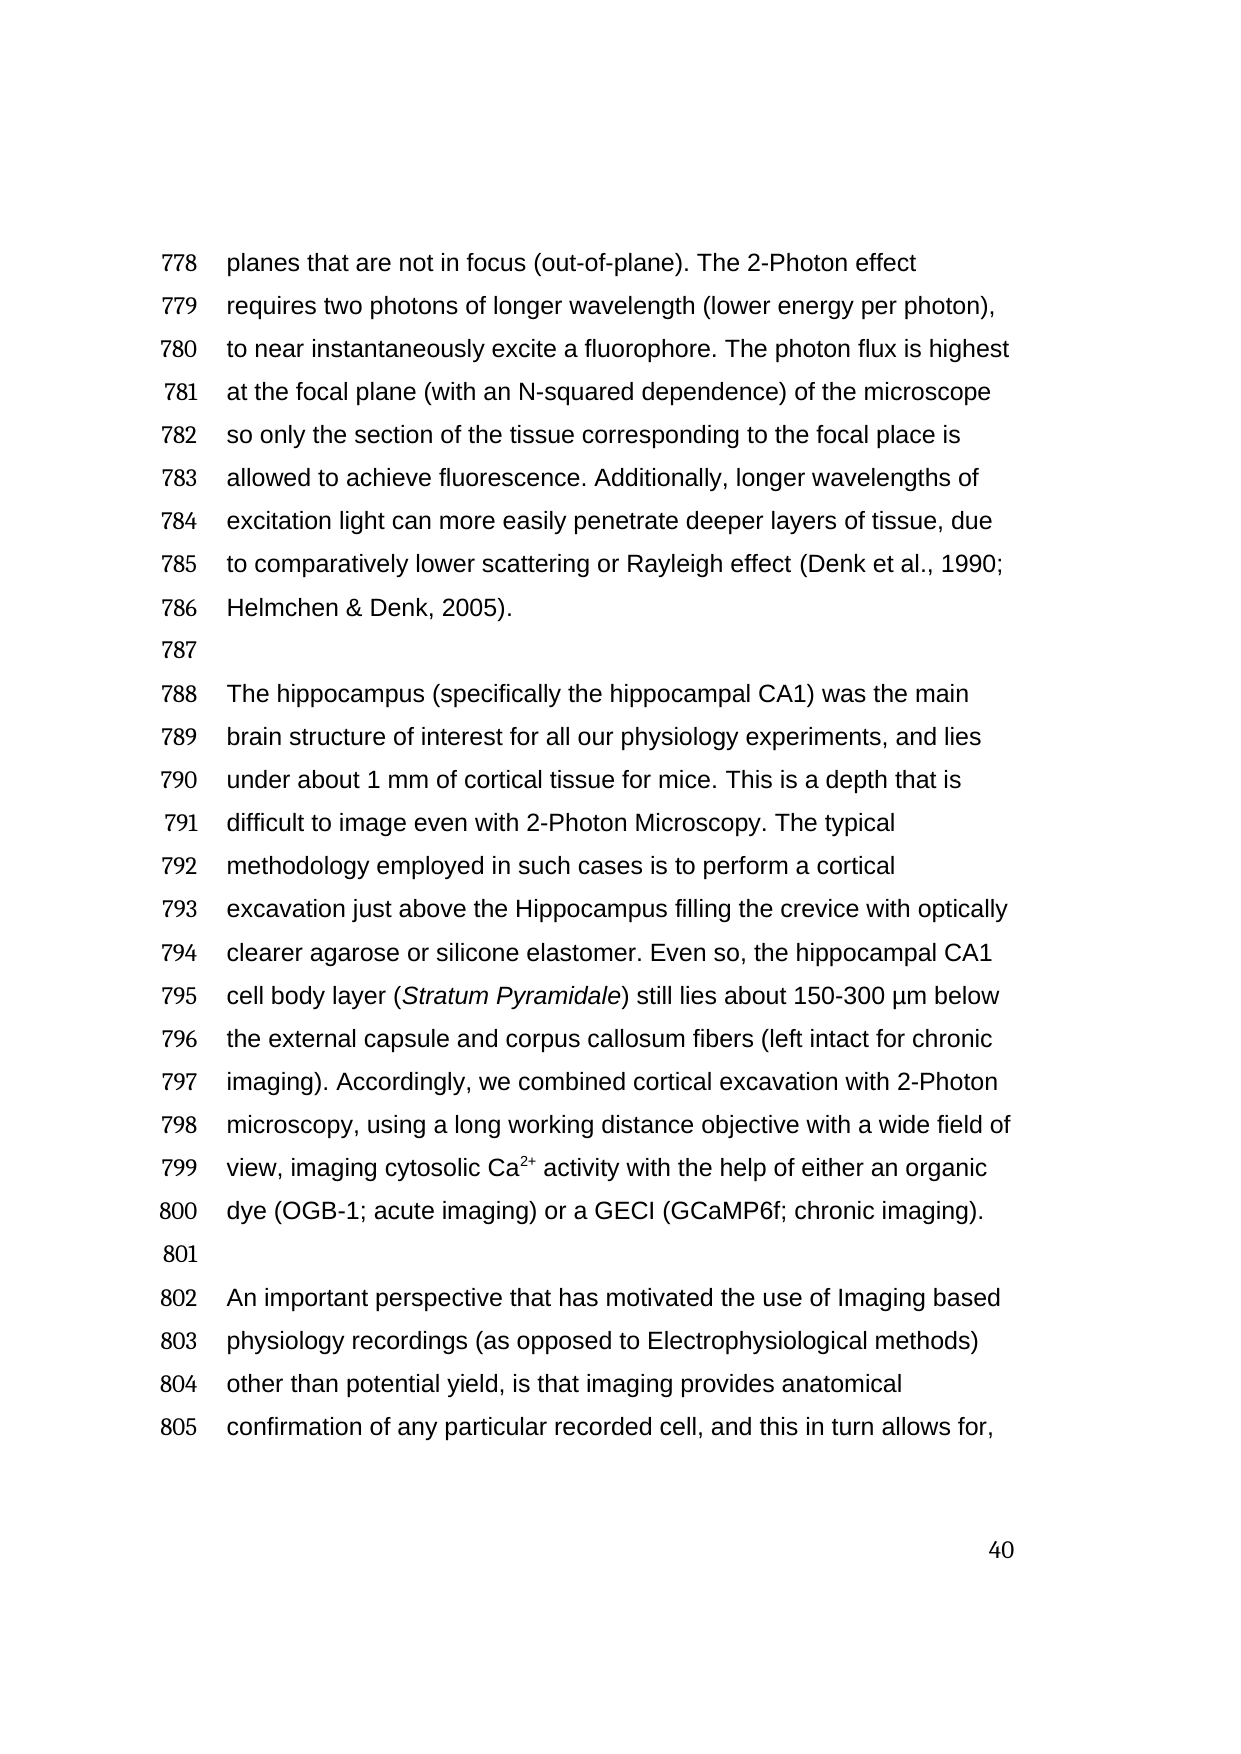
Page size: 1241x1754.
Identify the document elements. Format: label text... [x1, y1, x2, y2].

text The hippocampus (specifically the hippocampal CA1) was the main brain structure of interest for all our physiology experiments, and lies under about 1 mm of cortical tissue for mice. This is a depth that is difficult to image even with 2-Photon Microscopy. The typical methodology employed in such cases is to perform a cortical excavation just above the Hippocampus filling the crevice with optically clearer agarose or silicone elastomer. Even so, the hippocampal CA1 cell body layer (Stratum Pyramidale) still lies about 150-300 µm below the external capsule and corpus callosum fibers (left intact for chronic imaging). Accordingly, we combined cortical excavation with 2-Photon microscopy, using a long working distance objective with a wide field of view, imaging cytosolic Ca2+ activity with the help of either an organic dye (OGB-1; acute imaging) or a GECI (GCaMP6f; chronic imaging). [226, 679, 1014, 1225]
text planes that are not in focus (out-of-plane). The 2-Photon effect requires two photons of longer wavelength (lower energy per photon), to near instantaneously excite a fluorophore. The photon flux is highest at the focal plane (with an N-squared dependence) of the microscope so only the section of the tissue corresponding to the focal place is allowed to achieve fluorescence. Additionally, longer wavelengths of excitation light can more easily penetrate deeper layers of tissue, due to comparatively lower scattering or Rayleigh effect (Denk et al., 1990; Helmchen & Denk, 2005)⁠. [226, 248, 1014, 621]
text An important perspective that has motivated the use of Imaging based physiology recordings (as opposed to Electrophysiological methods) other than potential yield, is that imaging provides anatomical confirmation of any particular recorded cell, and this in turn allows for, [226, 1283, 1014, 1441]
